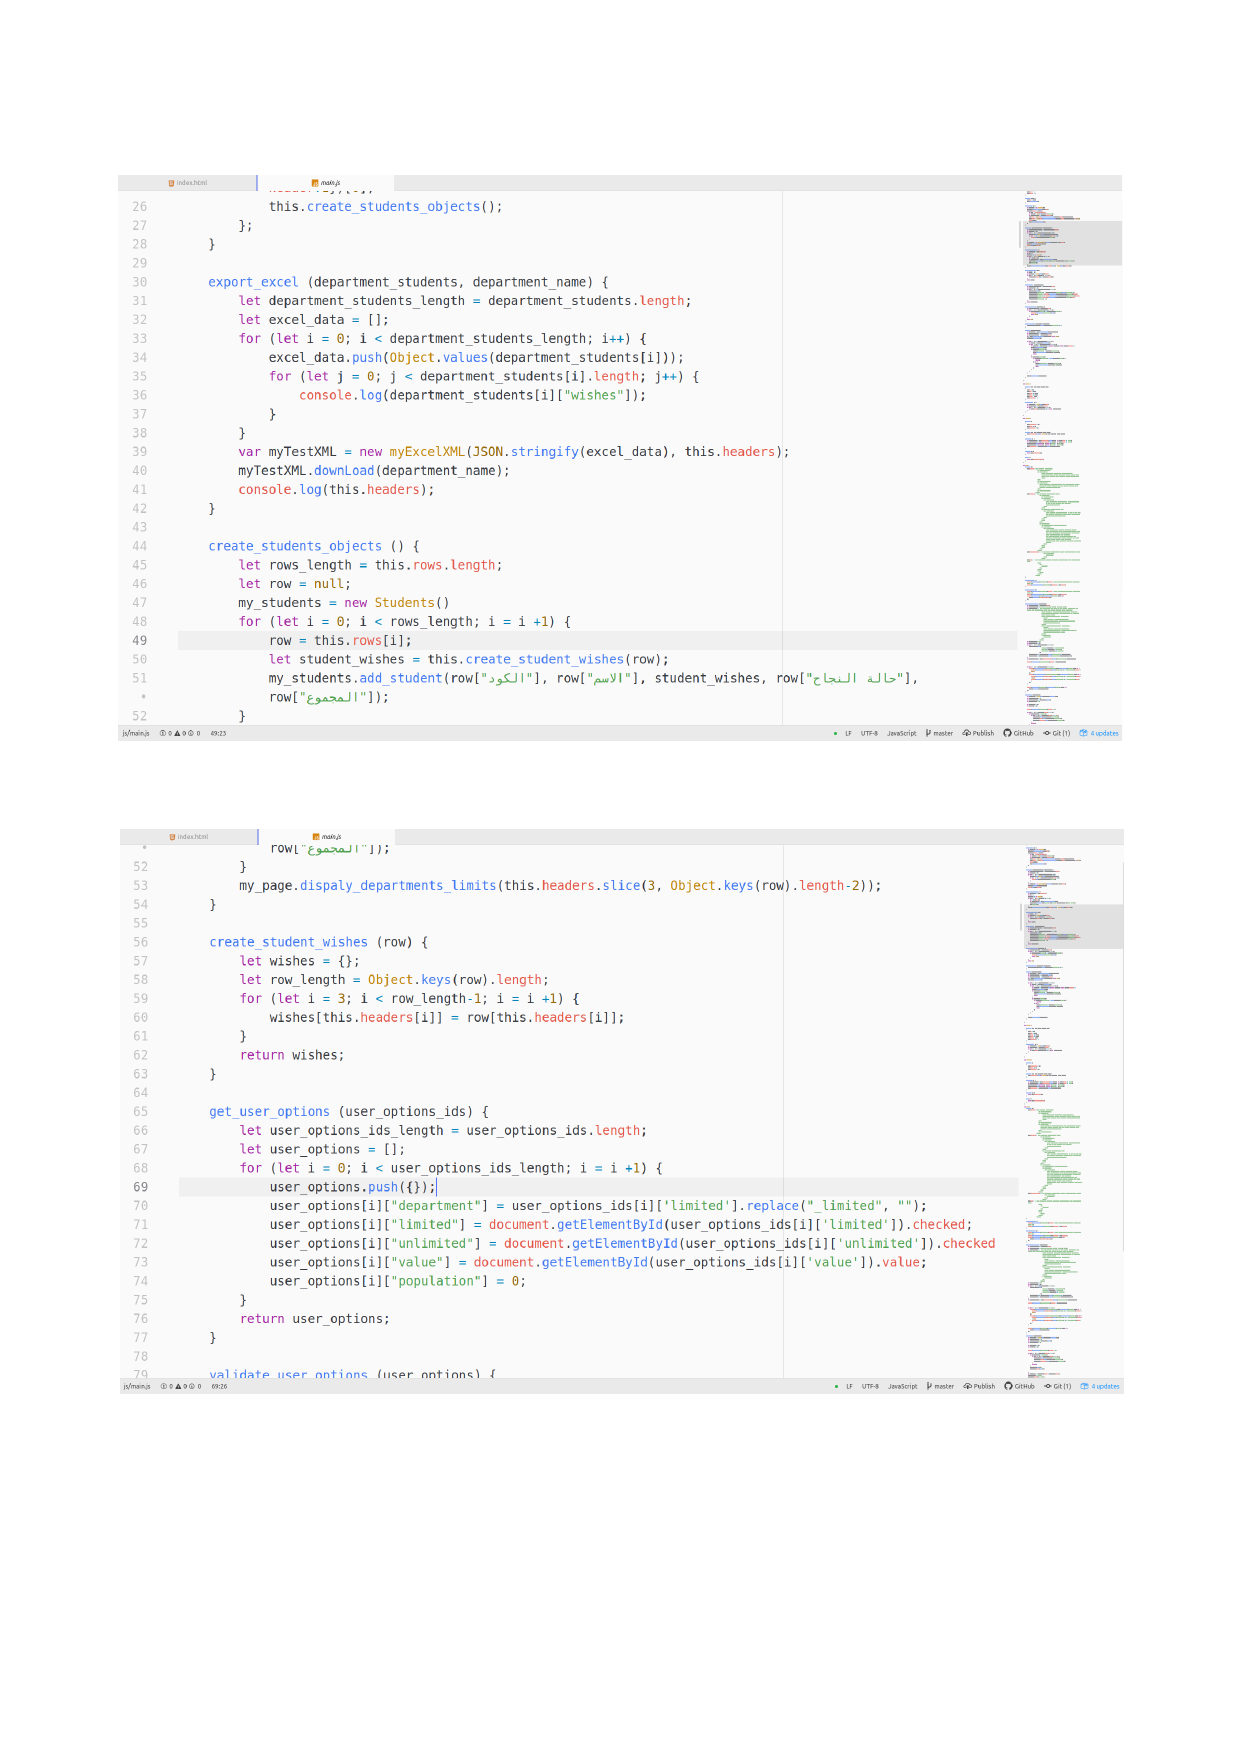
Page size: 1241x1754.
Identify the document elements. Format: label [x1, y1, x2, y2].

picture [120, 829, 1124, 1394]
picture [118, 175, 1123, 741]
